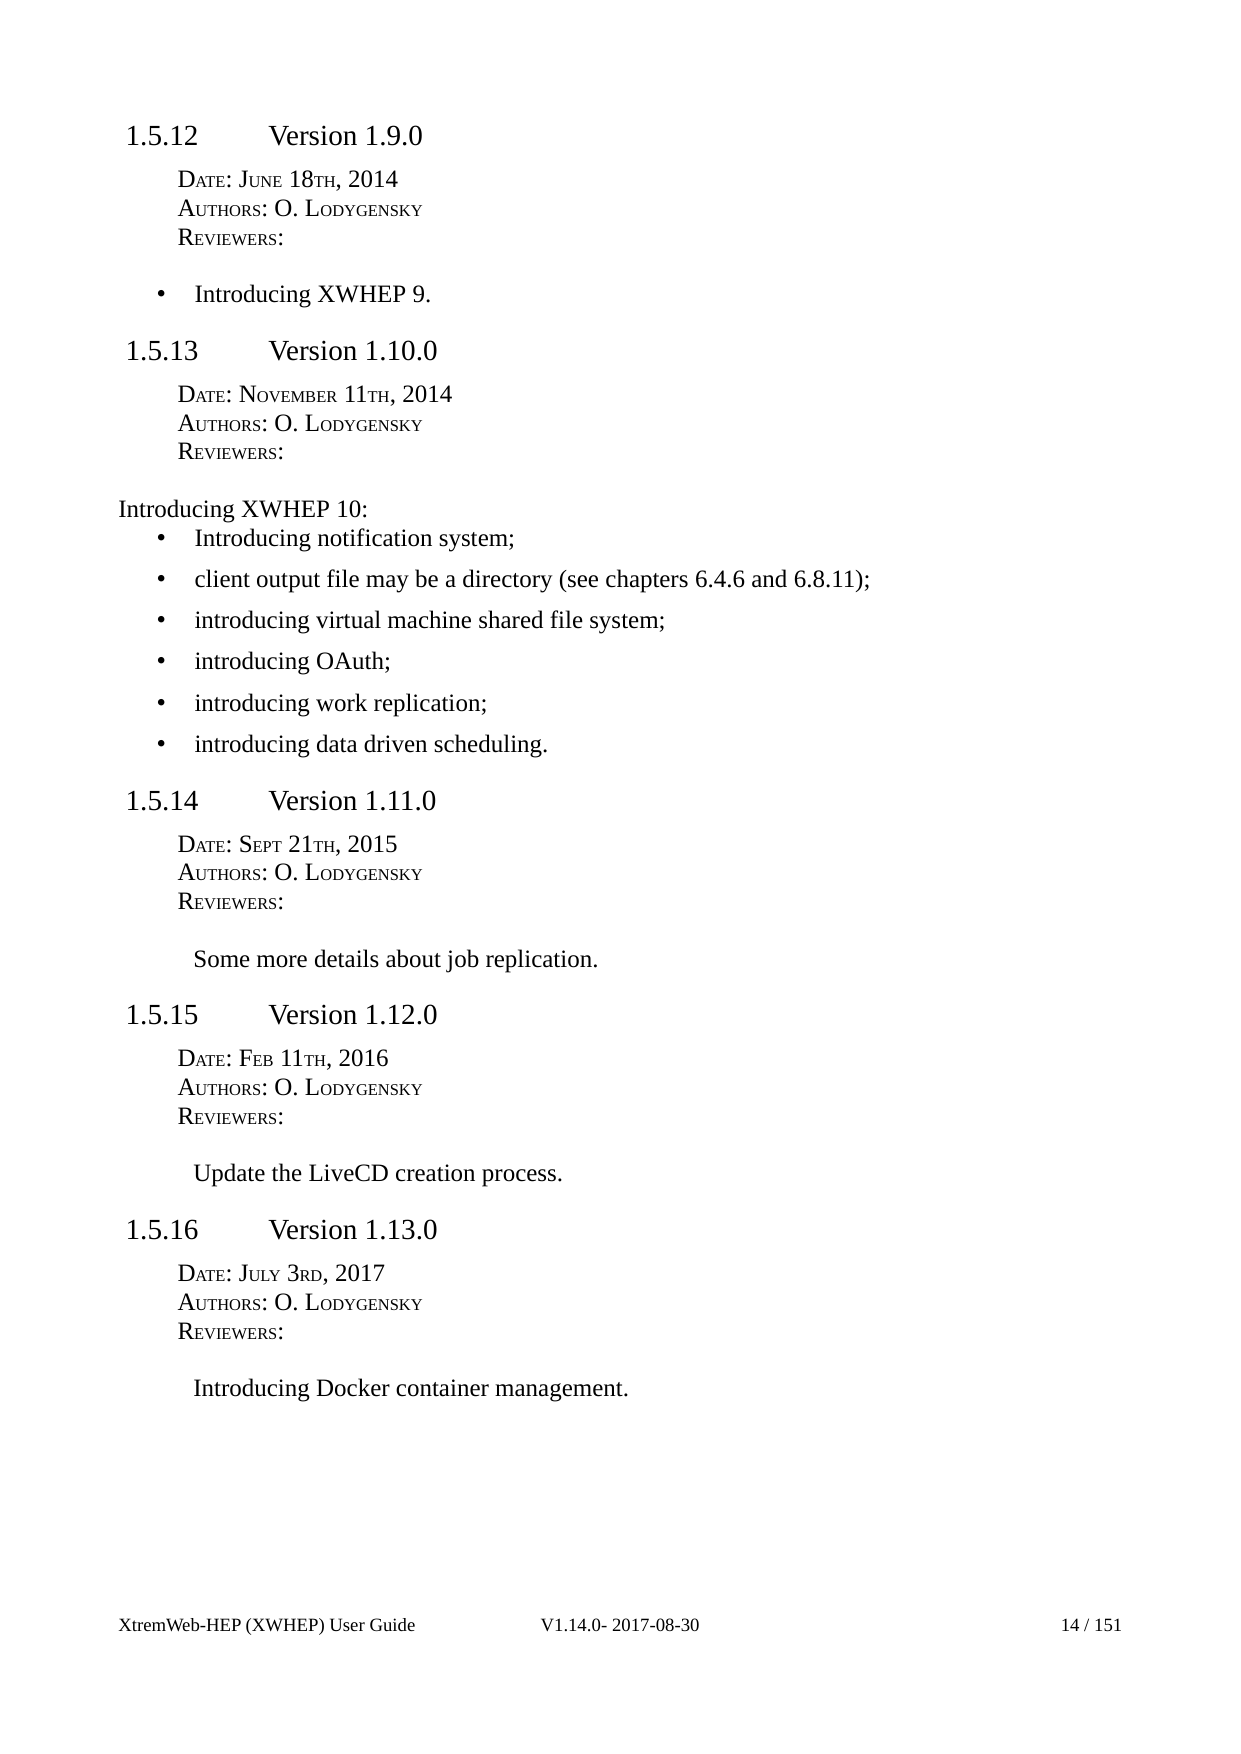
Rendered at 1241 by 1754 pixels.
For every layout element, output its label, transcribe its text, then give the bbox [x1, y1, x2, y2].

text Reviewers: [177, 436, 1122, 465]
list introducing OAuth; [157, 646, 1122, 675]
text Reviewers: [177, 222, 1122, 250]
text Update the LiveCD creation process. [118, 1158, 1122, 1187]
text Authors: O. Lodygensky [177, 1072, 1122, 1101]
text Introducing XWHEP 10: [118, 494, 1122, 523]
list Introducing XWHEP 9. [157, 279, 1122, 308]
text Some more details about job replication. [118, 944, 1122, 972]
subtitle Version 1.10.0 [118, 333, 1122, 366]
list introducing virtual machine shared file system; [157, 605, 1122, 634]
text Date: Sept 21th, 2015 [177, 829, 1122, 857]
text Authors: O. Lodygensky [177, 857, 1122, 886]
list client output file may be a directory (see chapters 6.4.6 and 6.8.11); [157, 564, 1122, 593]
subtitle Version 1.11.0 [118, 783, 1122, 816]
subtitle Version 1.13.0 [118, 1212, 1122, 1246]
list introducing work replication; [157, 688, 1122, 716]
text Reviewers: [177, 886, 1122, 915]
text Reviewers: [177, 1101, 1122, 1130]
list introducing data driven scheduling. [157, 729, 1122, 758]
subtitle Version 1.12.0 [118, 997, 1122, 1031]
text Introducing Docker container management. [118, 1373, 1122, 1402]
text Date: July 3rd, 2017 [177, 1258, 1122, 1287]
subtitle Version 1.9.0 [118, 118, 1122, 152]
text Authors: O. Lodygensky [177, 408, 1122, 436]
list Introducing notification system; [157, 523, 1122, 551]
text Reviewers: [177, 1316, 1122, 1344]
text Date: November 11th, 2014 [177, 379, 1122, 408]
text Authors: O. Lodygensky [177, 193, 1122, 222]
text Authors: O. Lodygensky [177, 1287, 1122, 1316]
text Date: June 18th, 2014 [177, 164, 1122, 193]
text Date: Feb 11th, 2016 [177, 1043, 1122, 1072]
